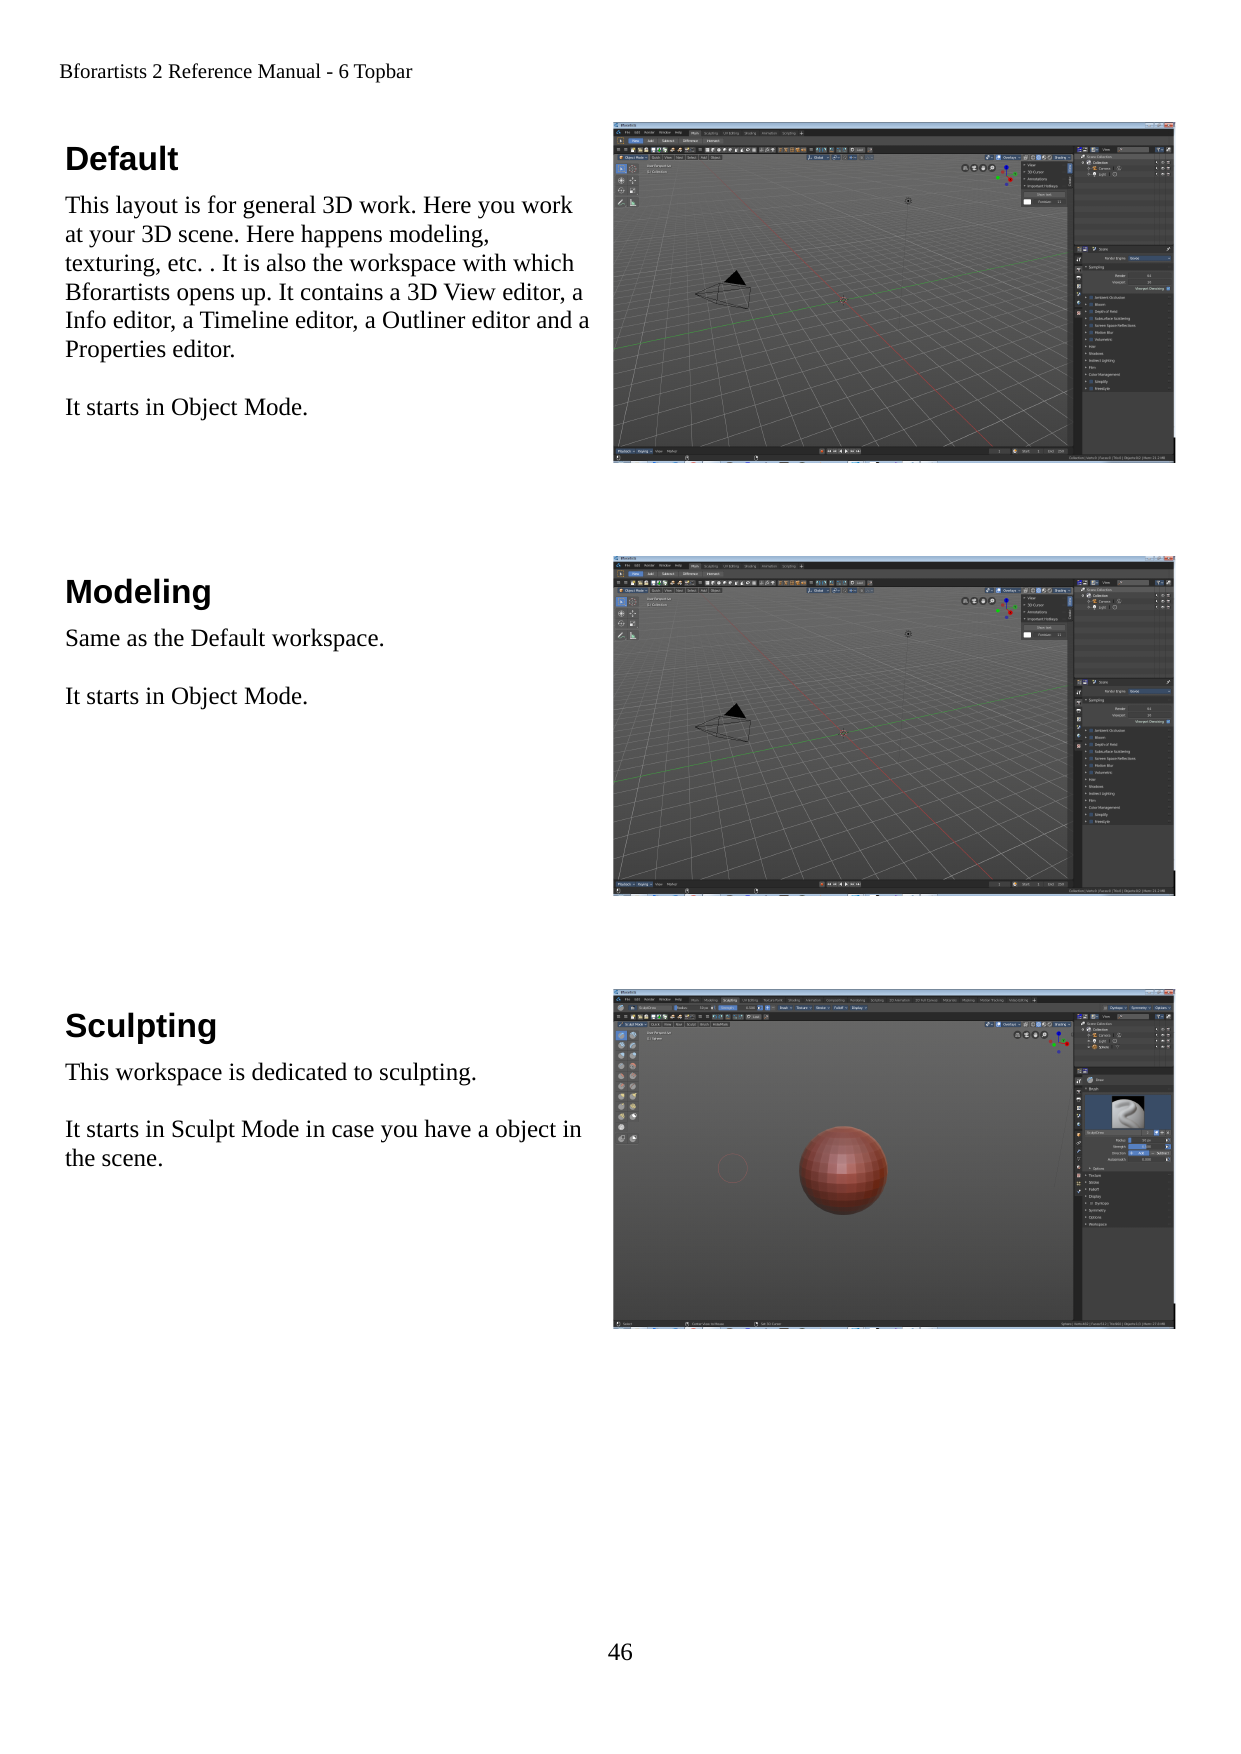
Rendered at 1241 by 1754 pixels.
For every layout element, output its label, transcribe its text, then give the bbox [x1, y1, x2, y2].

table_header [596, 979, 1181, 1383]
table_header Default This layout is for general 3D work. Here you work at your 3D scene. Here happens modeling, texturing, etc. . It is also the workspace with which Bforartists opens up. It contains a 3D View editor, a Info editor, a Timeline editor, a Outliner editor and a Properties editor. It starts in Object Mode. [59, 113, 596, 517]
picture [613, 556, 1176, 896]
table_header [596, 546, 1181, 950]
table_header Sculpting This workspace is dedicated to sculpting. It starts in Sculpt Mode in case you have a object in the scene. [59, 979, 596, 1383]
picture [613, 122, 1176, 463]
picture [613, 989, 1176, 1329]
table_header [596, 113, 1181, 517]
table_header Modeling Same as the Default workspace. It starts in Object Mode. [59, 546, 596, 950]
